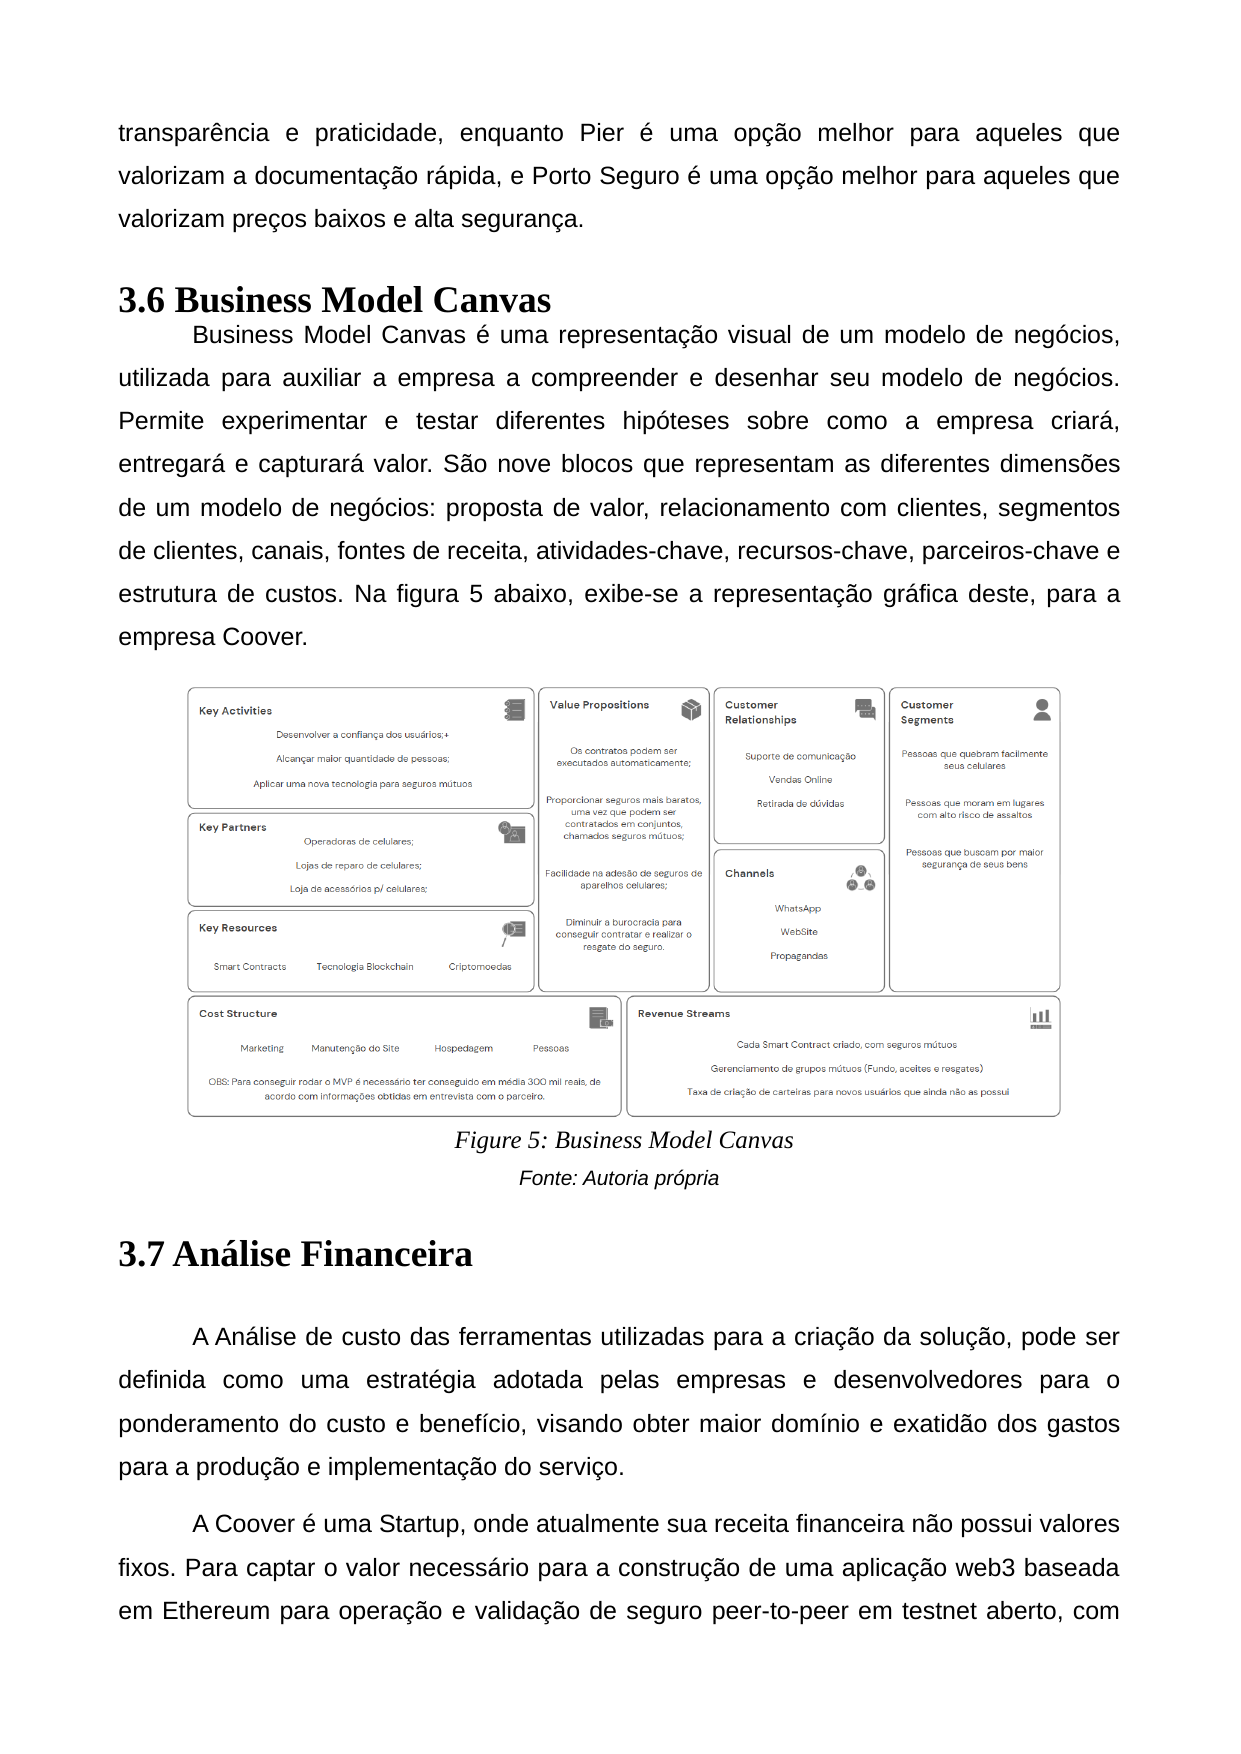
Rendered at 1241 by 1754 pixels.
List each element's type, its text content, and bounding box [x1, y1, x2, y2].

subtitle 3.7 Análise Financeira [118, 1232, 1122, 1275]
text Business Model Canvas é uma representação visual de um modelo de negócios, utilizada para auxiliar a empresa a compreender e desenhar seu modelo de negócios. Permite experimentar e testar diferentes hipóteses sobre como a empresa criará, entregará e capturará valor. São nove blocos que representam as diferentes dimensões de um modelo de negócios: proposta de valor, relacionamento com clientes, segmentos de clientes, canais, fontes de receita, atividades-chave, recursos-chave, parceiros-chave e estrutura de custos. Na figura 5 abaixo, exibe-se a representação gráfica deste, para a empresa Coover. [118, 320, 1122, 651]
text transparência e praticidade, enquanto Pier é uma opção melhor para aqueles que valorizam a documentação rápida, e Porto Seguro é uma opção melhor para aqueles que valorizam preços baixos e alta segurança. [118, 118, 1122, 233]
text A Análise de custo das ferramentas utilizadas para a criação da solução, pode ser definida como uma estratégia adotada pelas empresas e desenvolvedores para o ponderamento do custo e benefício, visando obter maior domínio e exatidão dos gastos para a produção e implementação do serviço. [118, 1322, 1122, 1480]
subtitle 3.6 Business Model Canvas [118, 277, 1122, 320]
text A Coover é uma Startup, onde atualmente sua receita financeira não possui valores fixos. Para captar o valor necessário para a construção de uma aplicação web3 baseada em Ethereum para operação e validação de seguro peer-to-peer em testnet aberto, com [118, 1509, 1122, 1624]
text Figure 5: Business Model Canvas [172, 1126, 1078, 1154]
text Fonte: Autoria própria [118, 662, 1122, 1190]
